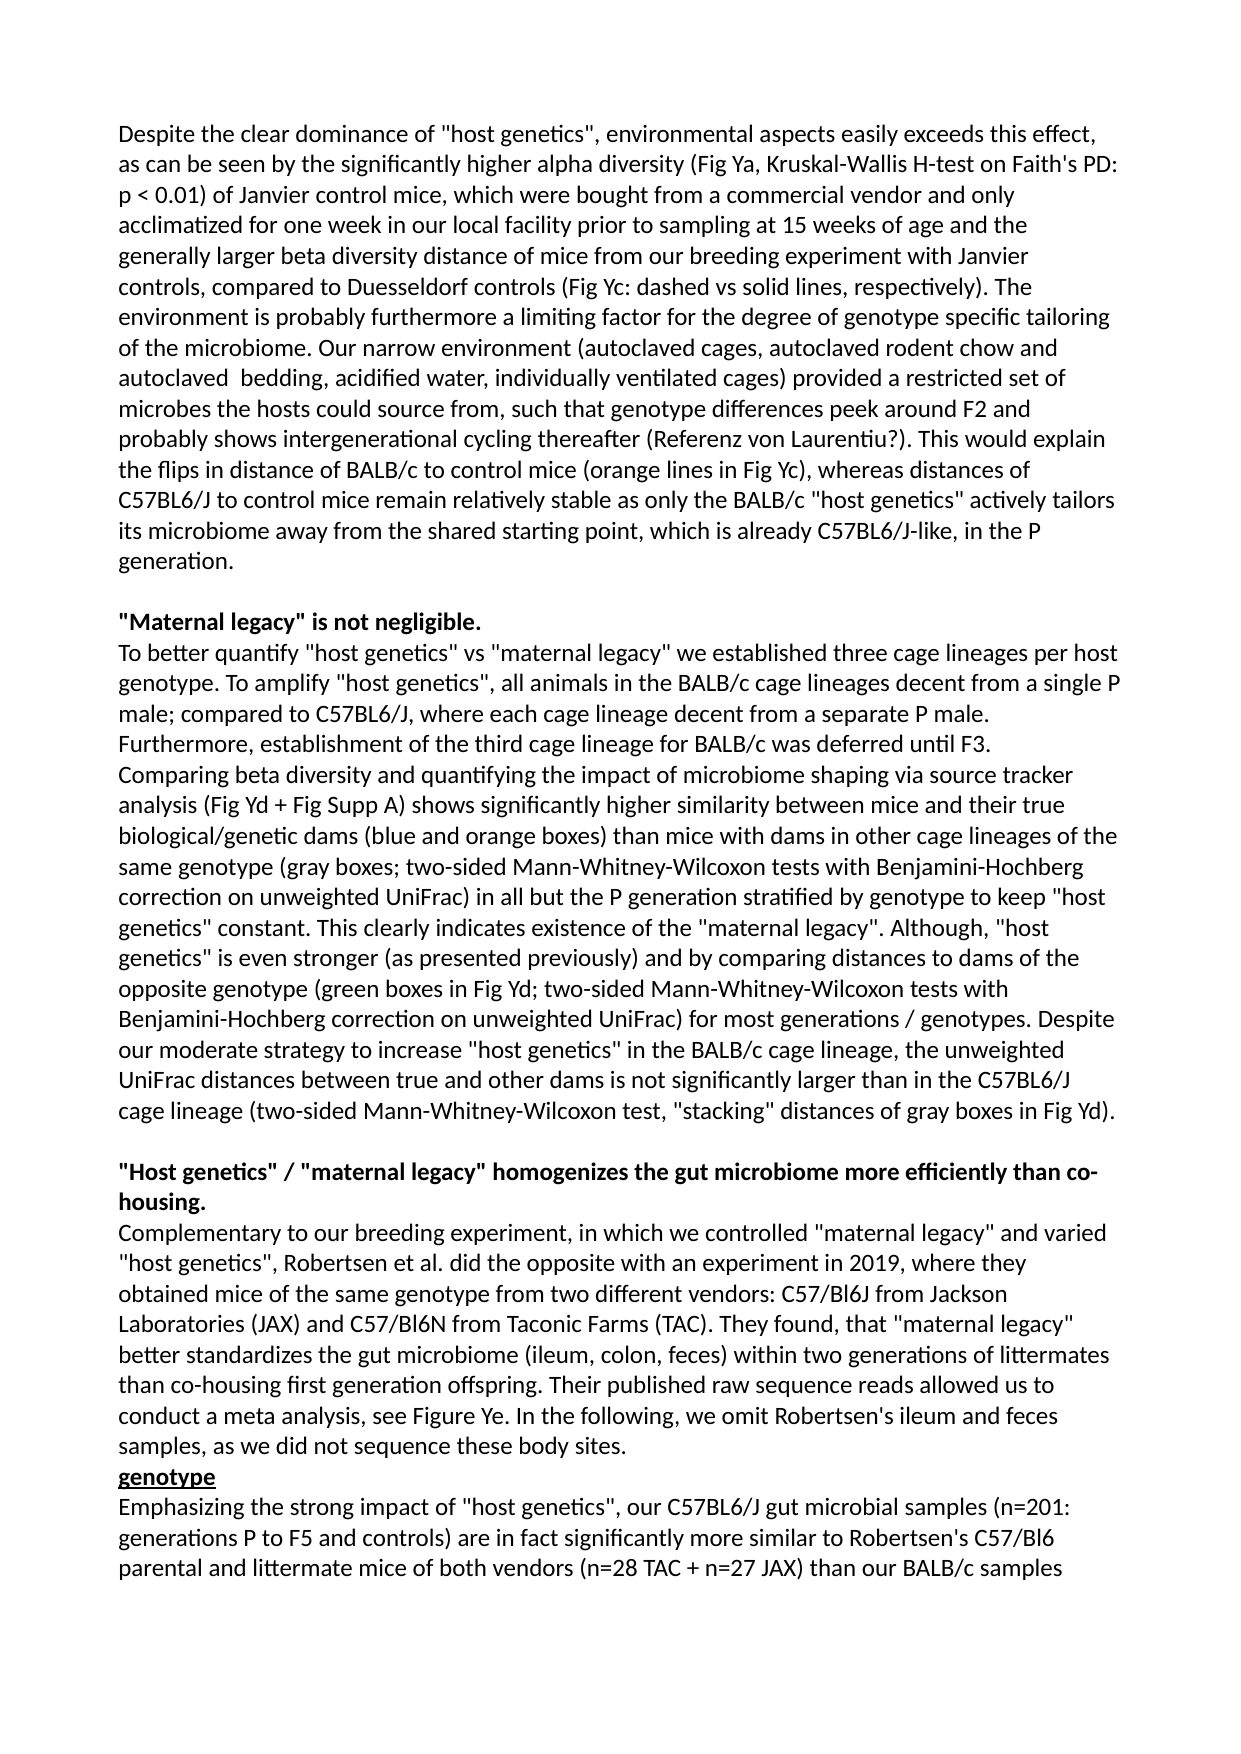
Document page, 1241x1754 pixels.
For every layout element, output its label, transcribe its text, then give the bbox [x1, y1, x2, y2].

text Emphasizing the strong impact of "host genetics", our C57BL6/J gut microbial samples (n=201: generations P to F5 and controls) are in fact significantly more similar to Robertsen's C57/Bl6 parental and littermate mice of both vendors (n=28 TAC + n=27 JAX) than our BALB/c samples [118, 1492, 1122, 1583]
text "Host genetics" / "maternal legacy" homogenizes the gut microbiome more efficiently than co-housing. Complementary to our breeding experiment, in which we controlled "maternal legacy" and varied "host genetics", Robertsen et al. did the opposite with an experiment in 2019, where they obtained mice of the same genotype from two different vendors: C57/Bl6J from Jackson Laboratories (JAX) and C57/Bl6N from Taconic Farms (TAC). They found, that "maternal legacy" better standardizes the gut microbiome (ileum, colon, feces) within two generations of littermates than co-housing first generation offspring. Their published raw sequence reads allowed us to conduct a meta analysis, see Figure Ye. In the following, we omit Robertsen's ileum and feces samples, as we did not sequence these body sites. [118, 1156, 1122, 1461]
text To better quantify "host genetics" vs "maternal legacy" we established three cage lineages per host genotype. To amplify "host genetics", all animals in the BALB/c cage lineages decent from a single P male; compared to C57BL6/J, where each cage lineage decent from a separate P male. Furthermore, establishment of the third cage lineage for BALB/c was deferred until F3. [118, 637, 1122, 759]
text Comparing beta diversity and quantifying the impact of microbiome shaping via source tracker analysis (Fig Yd + Fig Supp A) shows significantly higher similarity between mice and their true biological/genetic dams (blue and orange boxes) than mice with dams in other cage lineages of the same genotype (gray boxes; two-sided Mann-Whitney-Wilcoxon tests with Benjamini-Hochberg correction on unweighted UniFrac) in all but the P generation stratified by genotype to keep "host genetics" constant. This clearly indicates existence of the "maternal legacy". Although, "host genetics" is even stronger (as presented previously) and by comparing distances to dams of the opposite genotype (green boxes in Fig Yd; two-sided Mann-Whitney-Wilcoxon tests with Benjamini-Hochberg correction on unweighted UniFrac) for most generations / genotypes. Despite our moderate strategy to increase "host genetics" in the BALB/c cage lineage, the unweighted UniFrac distances between true and other dams is not significantly larger than in the C57BL6/J cage lineage (two-sided Mann-Whitney-Wilcoxon test, "stacking" distances of gray boxes in Fig Yd). [118, 759, 1122, 1125]
text "Maternal legacy" is not negligible. [118, 606, 1122, 637]
text genotype [118, 1461, 1122, 1492]
text Despite the clear dominance of "host genetics", environmental aspects easily exceeds this effect, as can be seen by the significantly higher alpha diversity (Fig Ya, Kruskal-Wallis H-test on Faith's PD: p < 0.01) of Janvier control mice, which were bought from a commercial vendor and only acclimatized for one week in our local facility prior to sampling at 15 weeks of age and the generally larger beta diversity distance of mice from our breeding experiment with Janvier controls, compared to Duesseldorf controls (Fig Yc: dashed vs solid lines, respectively). The environment is probably furthermore a limiting factor for the degree of genotype specific tailoring of the microbiome. Our narrow environment (autoclaved cages, autoclaved rodent chow and autoclaved bedding, acidified water, individually ventilated cages) provided a restricted set of microbes the hosts could source from, such that genotype differences peek around F2 and probably shows intergenerational cycling thereafter (Referenz von Laurentiu?). This would explain the flips in distance of BALB/c to control mice (orange lines in Fig Yc), whereas distances of C57BL6/J to control mice remain relatively stable as only the BALB/c "host genetics" actively tailors its microbiome away from the shared starting point, which is already C57BL6/J-like, in the P generation. [118, 118, 1122, 576]
